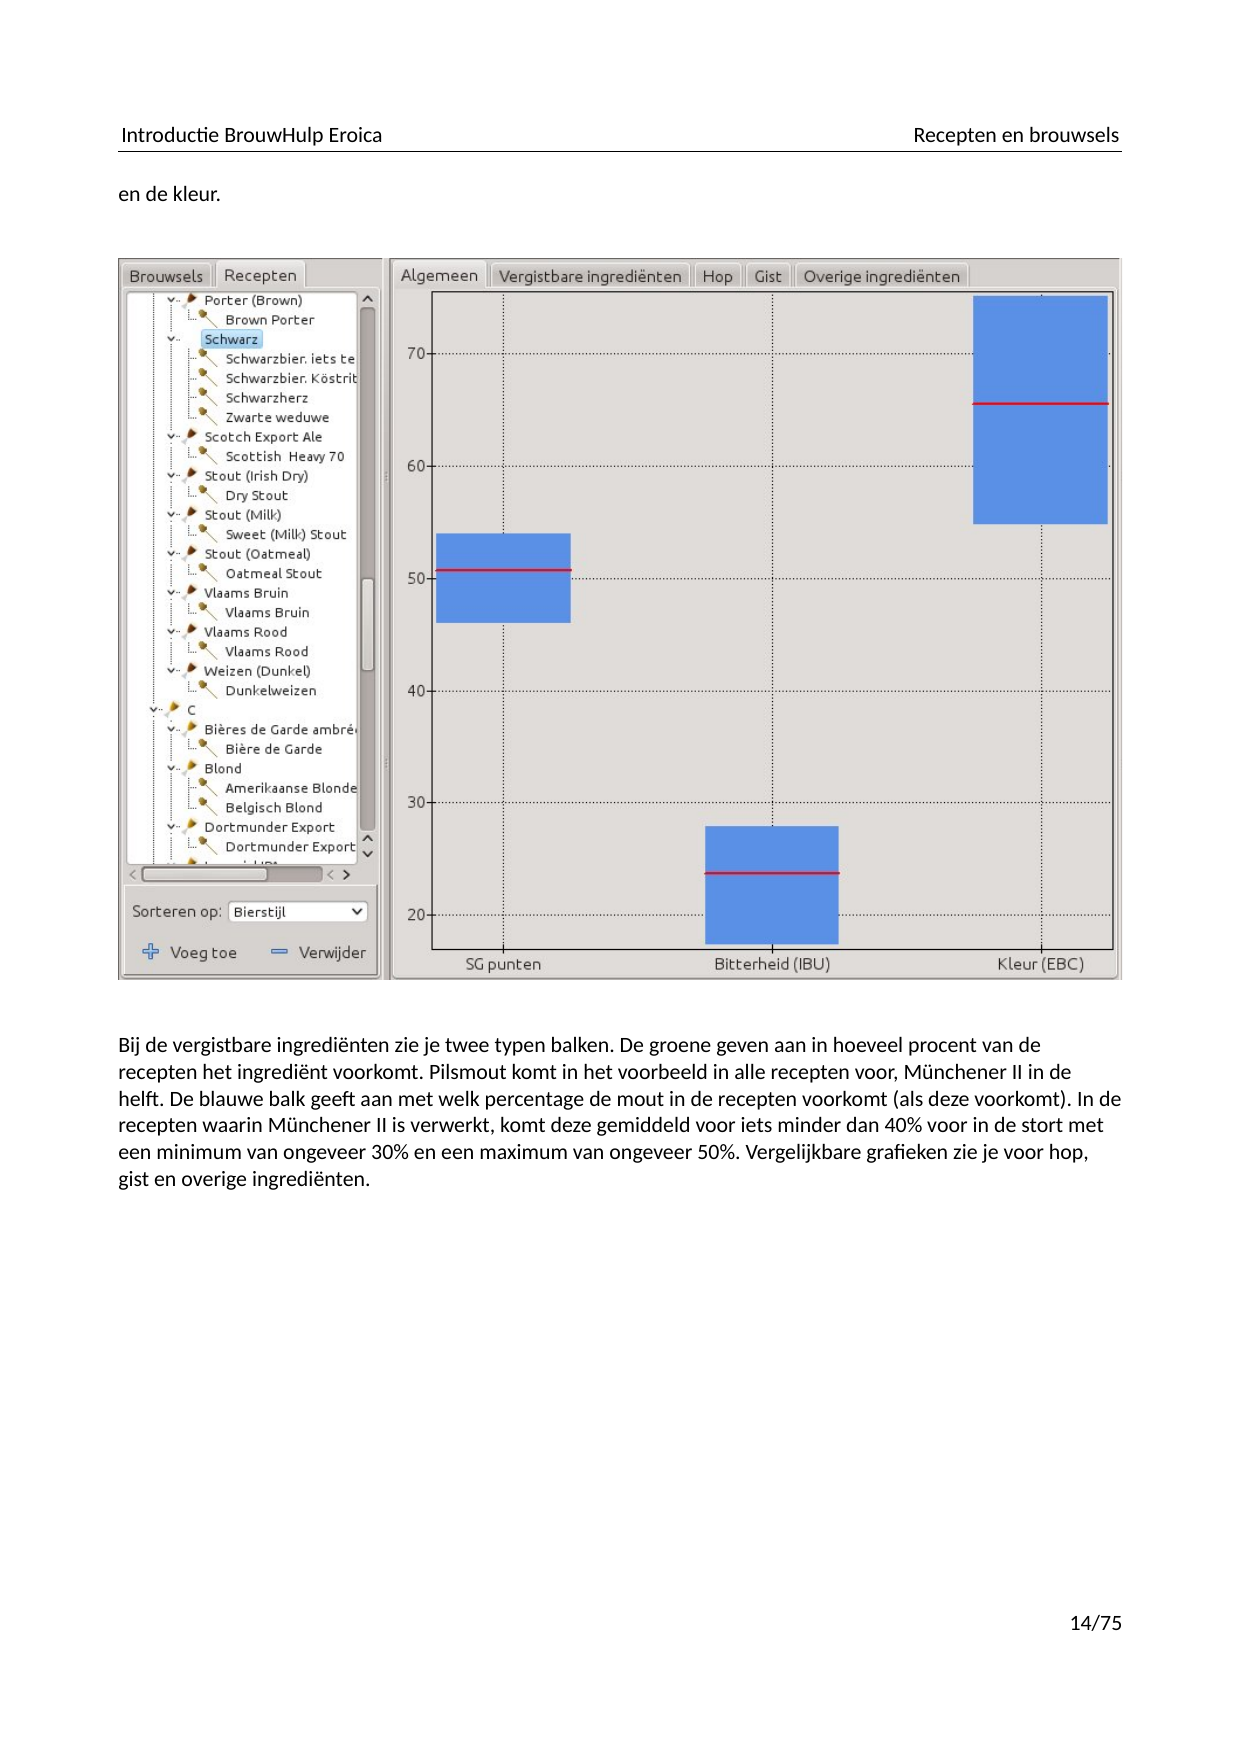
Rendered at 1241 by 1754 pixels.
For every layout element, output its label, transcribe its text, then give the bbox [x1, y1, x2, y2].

text Bij de vergistbare ingrediënten zie je twee typen balken. De groene geven aan in hoeveel procent van de recepten het ingrediënt voorkomt. Pilsmout komt in het voorbeeld in alle recepten voor, Münchener II in de helft. De blauwe balk geeft aan met welk percentage de mout in de recepten voorkomt (als deze voorkomt). In de recepten waarin Münchener II is verwerkt, komt deze gemiddeld voor iets minder dan 40% voor in de stort met een minimum van ongeveer 30% en een maximum van ongeveer 50%. Vergelijkbare grafieken zie je voor hop, gist en overige ingrediënten. [118, 1032, 1122, 1192]
text en de kleur. [118, 180, 1122, 207]
picture [118, 258, 1123, 980]
